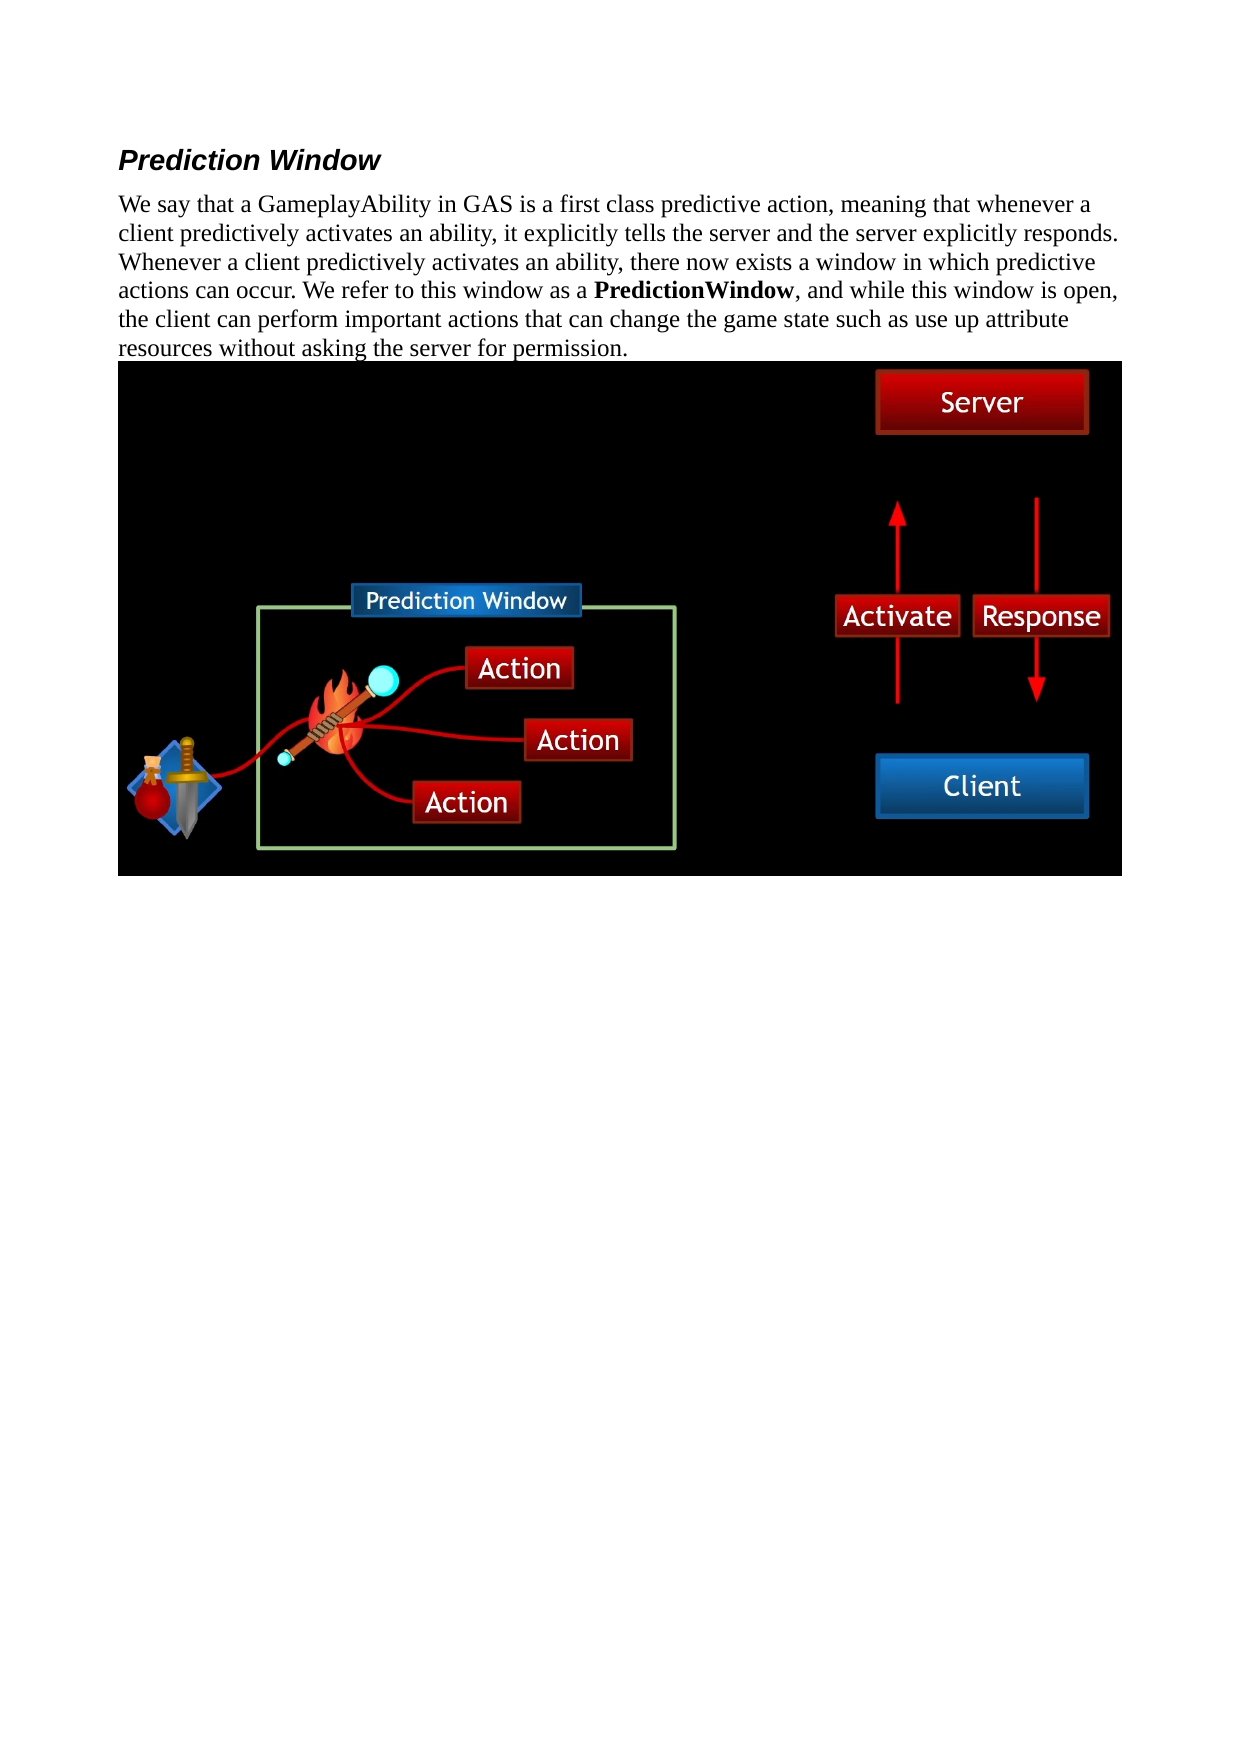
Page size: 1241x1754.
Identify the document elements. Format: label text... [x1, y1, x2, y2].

text We say that a GameplayAbility in GAS is a first class predictive action, meaning that whenever a client predictively activates an ability, it explicitly tells the server and the server explicitly responds. Whenever a client predictively activates an ability, there now exists a window in which predictive actions can occur. We refer to this window as a PredictionWindow, and while this window is open, the client can perform important actions that can change the game state such as use up attribute resources without asking the server for permission. [118, 189, 1122, 361]
subtitle Prediction Window [118, 143, 1122, 177]
picture [118, 361, 1122, 876]
